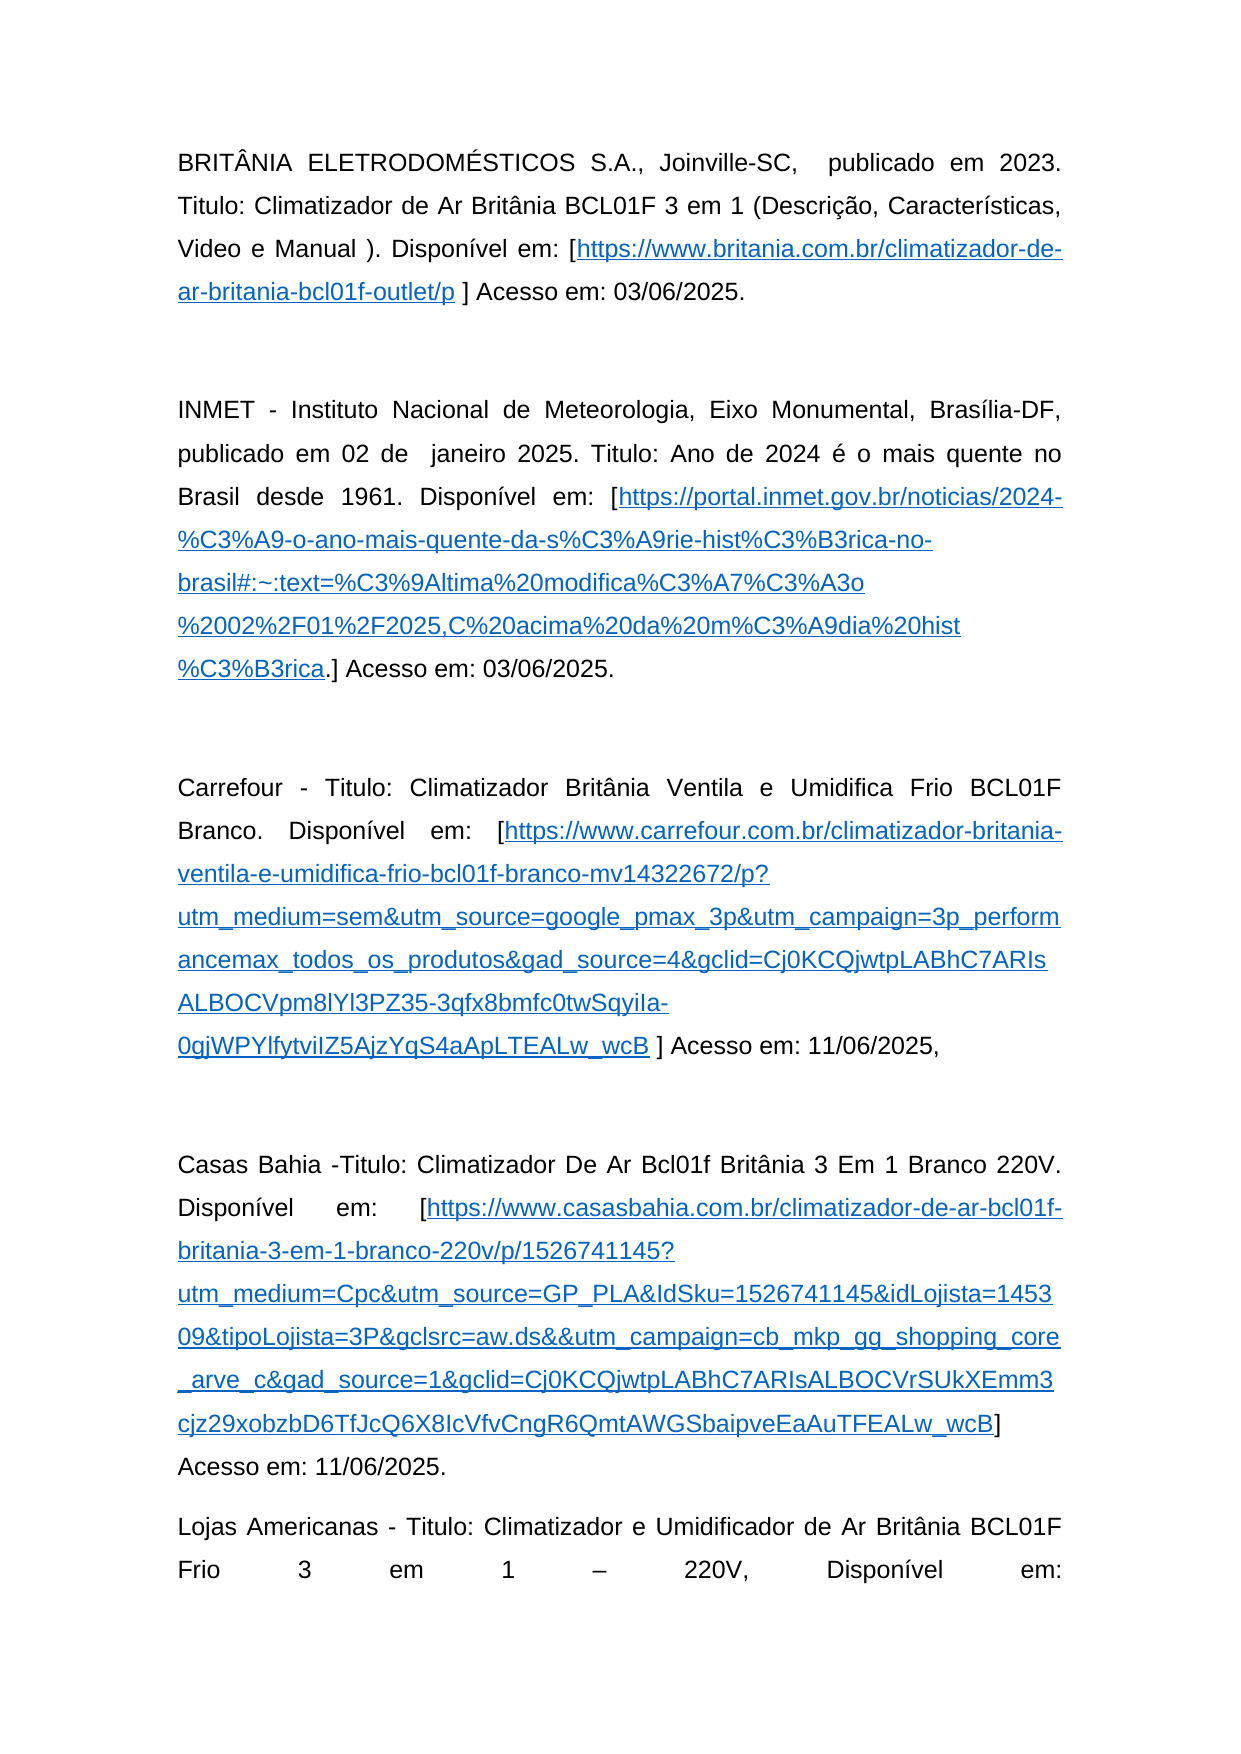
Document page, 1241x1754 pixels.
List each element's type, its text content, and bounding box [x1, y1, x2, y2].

text Casas Bahia -Titulo: Climatizador De Ar Bcl01f Britânia 3 Em 1 Branco 220V. Disponível em: [https://www.casasbahia.com.br/climatizador-de-ar-bcl01f-britania-3-em-1-branco-220v/p/1526741145?utm_medium=Cpc&utm_source=GP_PLA&IdSku=1526741145&idLojista=145309&tipoLojista=3P&gclsrc=aw.ds&&utm_campaign=cb_mkp_gg_shopping_core_arve_c&gad_source=1&gclid=Cj0KCQjwtpLABhC7ARIsALBOCVrSUkXEmm3cjz29xobzbD6TfJcQ6X8IcVfvCngR6QmtAWGSbaipveEaAuTFEALw_wcB] Acesso em: 11/06/2025. [177, 1150, 1063, 1480]
text INMET - Instituto Nacional de Meteorologia, Eixo Monumental, Brasília-DF, publicado em 02 de janeiro 2025. Titulo: Ano de 2024 é o mais quente no Brasil desde 1961. Disponível em: [https://portal.inmet.gov.br/noticias/2024-%C3%A9-o-ano-mais-quente-da-s%C3%A9rie-hist%C3%B3rica-no-brasil#:~:text=%C3%9Altima%20modifica%C3%A7%C3%A3o%2002%2F01%2F2025,C%20acima%20da%20m%C3%A9dia%20hist%C3%B3rica.] Acesso em: 03/06/2025. [177, 395, 1063, 683]
text Carrefour - Titulo: Climatizador Britânia Ventila e Umidifica Frio BCL01F Branco. Disponível em: [https://www.carrefour.com.br/climatizador-britania-ventila-e-umidifica-frio-bcl01f-branco-mv14322672/p?utm_medium=sem&utm_source=google_pmax_3p&utm_campaign=3p_performancemax_todos_os_produtos&gad_source=4&gclid=Cj0KCQjwtpLABhC7ARIsALBOCVpm8lYl3PZ35-3qfx8bmfc0twSqyiIa-0gjWPYlfytviIZ5AjzYqS4aApLTEALw_wcB ] Acesso em: 11/06/2025, [177, 773, 1063, 1060]
text BRITÂNIA ELETRODOMÉSTICOS S.A., Joinville-SC, publicado em 2023. Titulo: Climatizador de Ar Britânia BCL01F 3 em 1 (Descrição, Características, Video e Manual ). Disponível em: [https://www.britania.com.br/climatizador-de-ar-britania-bcl01f-outlet/p ] Acesso em: 03/06/2025. [177, 148, 1063, 306]
text Lojas Americanas - Titulo: Climatizador e Umidificador de Ar Britânia BCL01F Frio 3 em 1 – 220V, Disponível em: [177, 1511, 1063, 1583]
